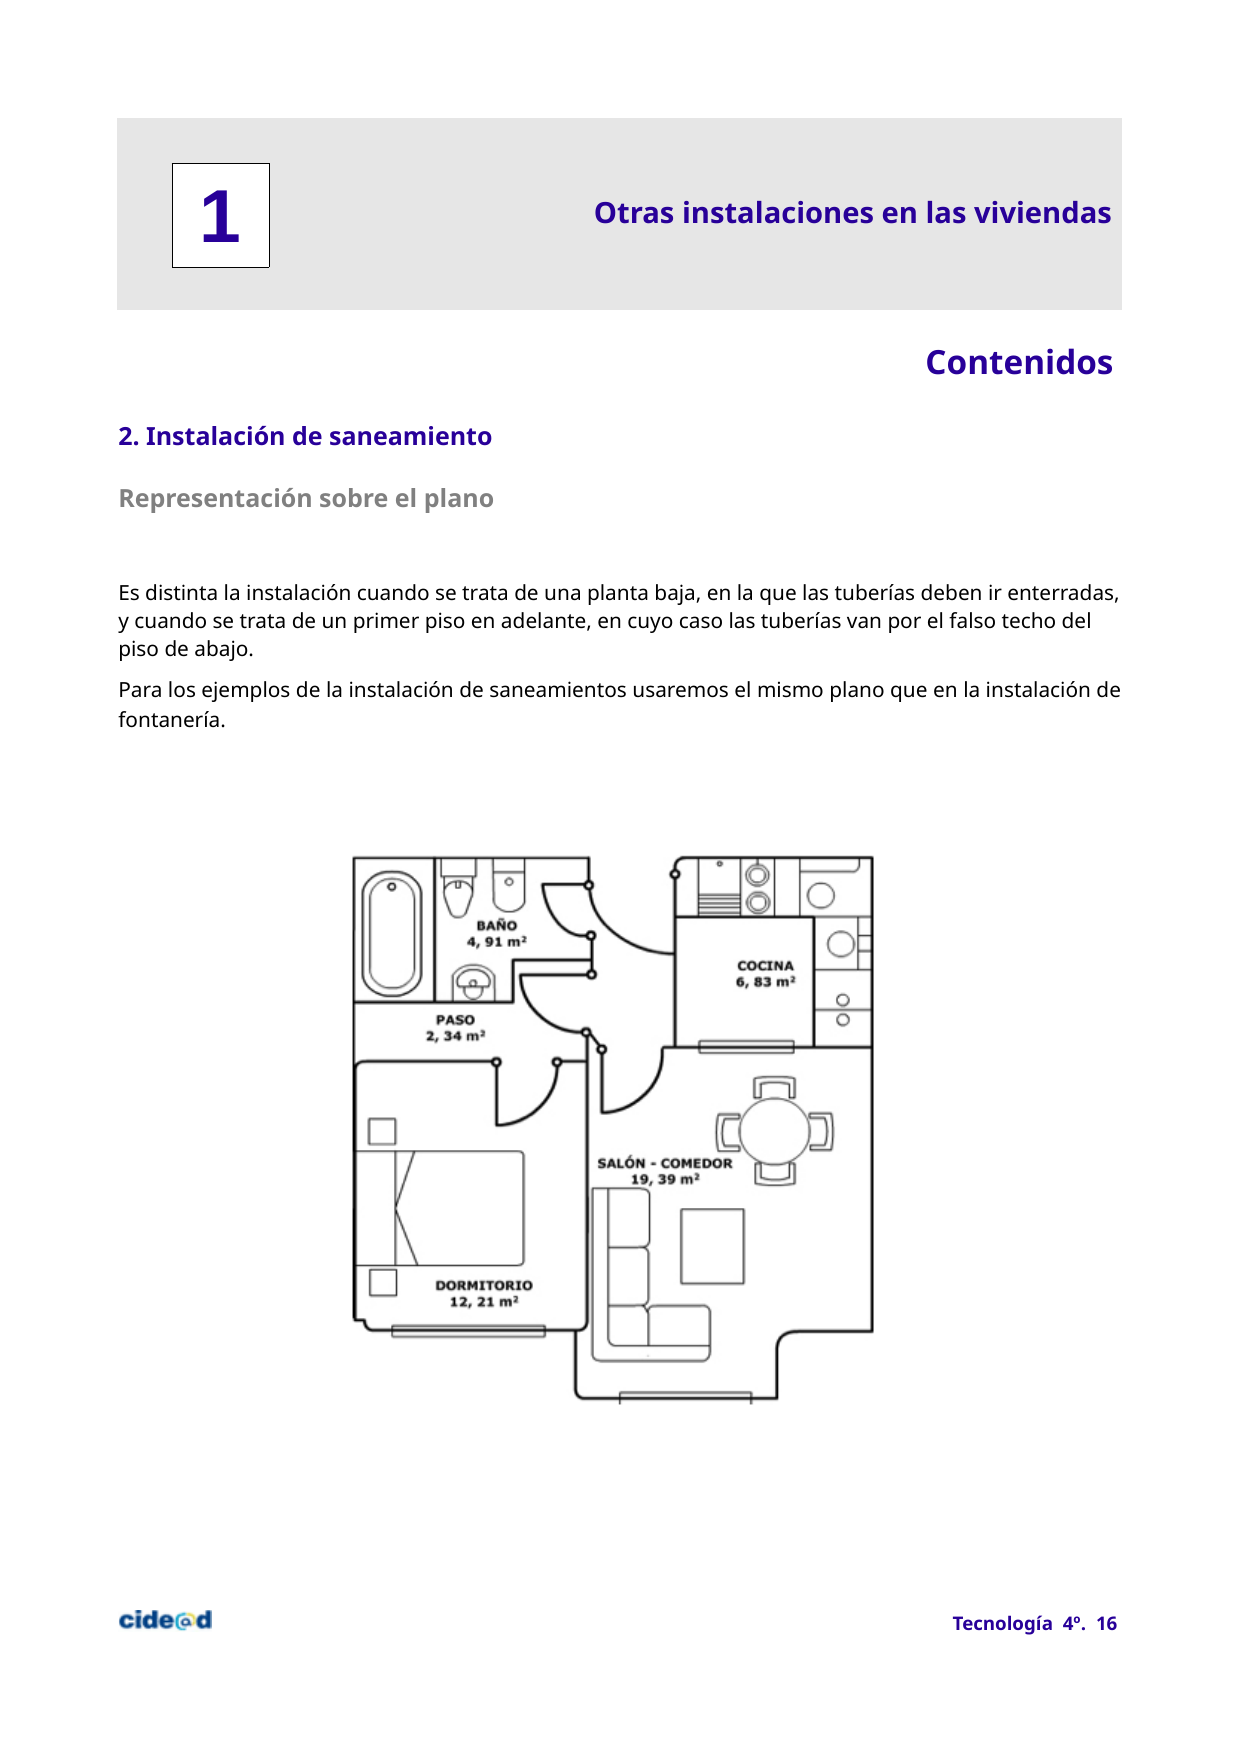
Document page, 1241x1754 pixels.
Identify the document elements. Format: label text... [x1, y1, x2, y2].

text Contenidos [118, 339, 1122, 384]
table_header Otras instalaciones en las viviendas [117, 118, 1122, 310]
picture [335, 828, 905, 1424]
text Es distinta la instalación cuando se trata de una planta baja, en la que las tuberías deben ir enterradas, y cuando se trata de un primer piso en adelante, en cuyo caso las tuberías van por el falso techo del piso de abajo. [118, 578, 1122, 663]
text Representación sobre el plano [118, 481, 1122, 515]
text 2. Instalación de saneamiento [118, 419, 1122, 453]
picture [118, 1610, 212, 1632]
text Para los ejemplos de la instalación de saneamientos usaremos el mismo plano que en la instalación de fontanería. [118, 676, 1122, 733]
